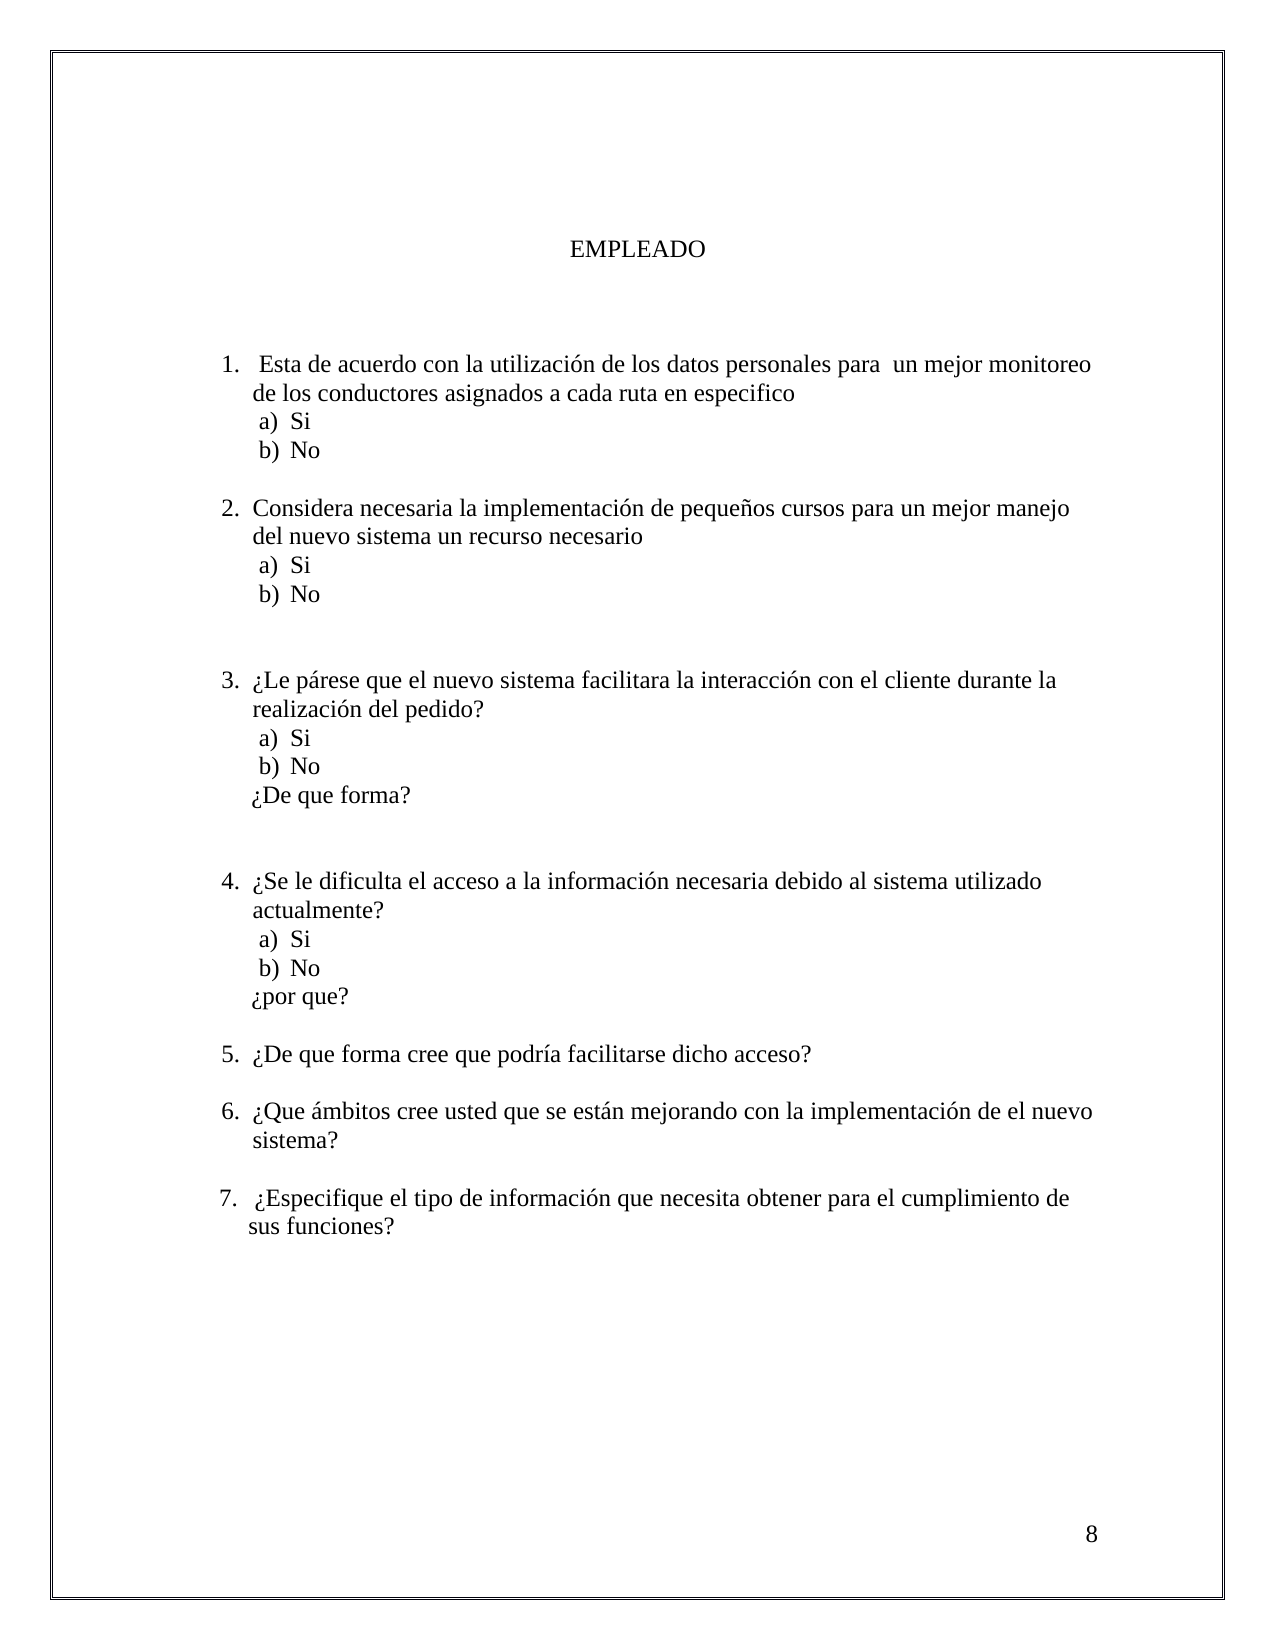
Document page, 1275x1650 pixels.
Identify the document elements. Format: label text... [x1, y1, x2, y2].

text EMPLEADO [177, 234, 1098, 263]
list ¿Le párese que el nuevo sistema facilitara la interacción con el cliente durante la realización del pedido? [215, 665, 1098, 723]
list No [252, 579, 1098, 608]
list Si [252, 723, 1098, 751]
list ¿Que ámbitos cree usted que se están mejorando con la implementación de el nuevo sistema? [215, 1096, 1098, 1154]
text ¿por que? [177, 981, 1098, 1010]
list Si [252, 406, 1098, 435]
list No [252, 435, 1098, 464]
text ¿De que forma? [177, 780, 1098, 809]
list No [252, 953, 1098, 981]
list ¿De que forma cree que podría facilitarse dicho acceso? [215, 1039, 1098, 1068]
list Esta de acuerdo con la utilización de los datos personales para un mejor monitoreo de los conductores asignados a cada ruta en especifico [215, 349, 1098, 406]
list Si [252, 924, 1098, 953]
list Considera necesaria la implementación de pequeños cursos para un mejor manejo del nuevo sistema un recurso necesario [215, 493, 1098, 550]
list ¿Especifique el tipo de información que necesita obtener para el cumplimiento de sus funciones? [213, 1183, 1098, 1240]
list ¿Se le dificulta el acceso a la información necesaria debido al sistema utilizado actualmente? [215, 866, 1098, 924]
list Si [252, 550, 1098, 579]
list No [252, 751, 1098, 780]
